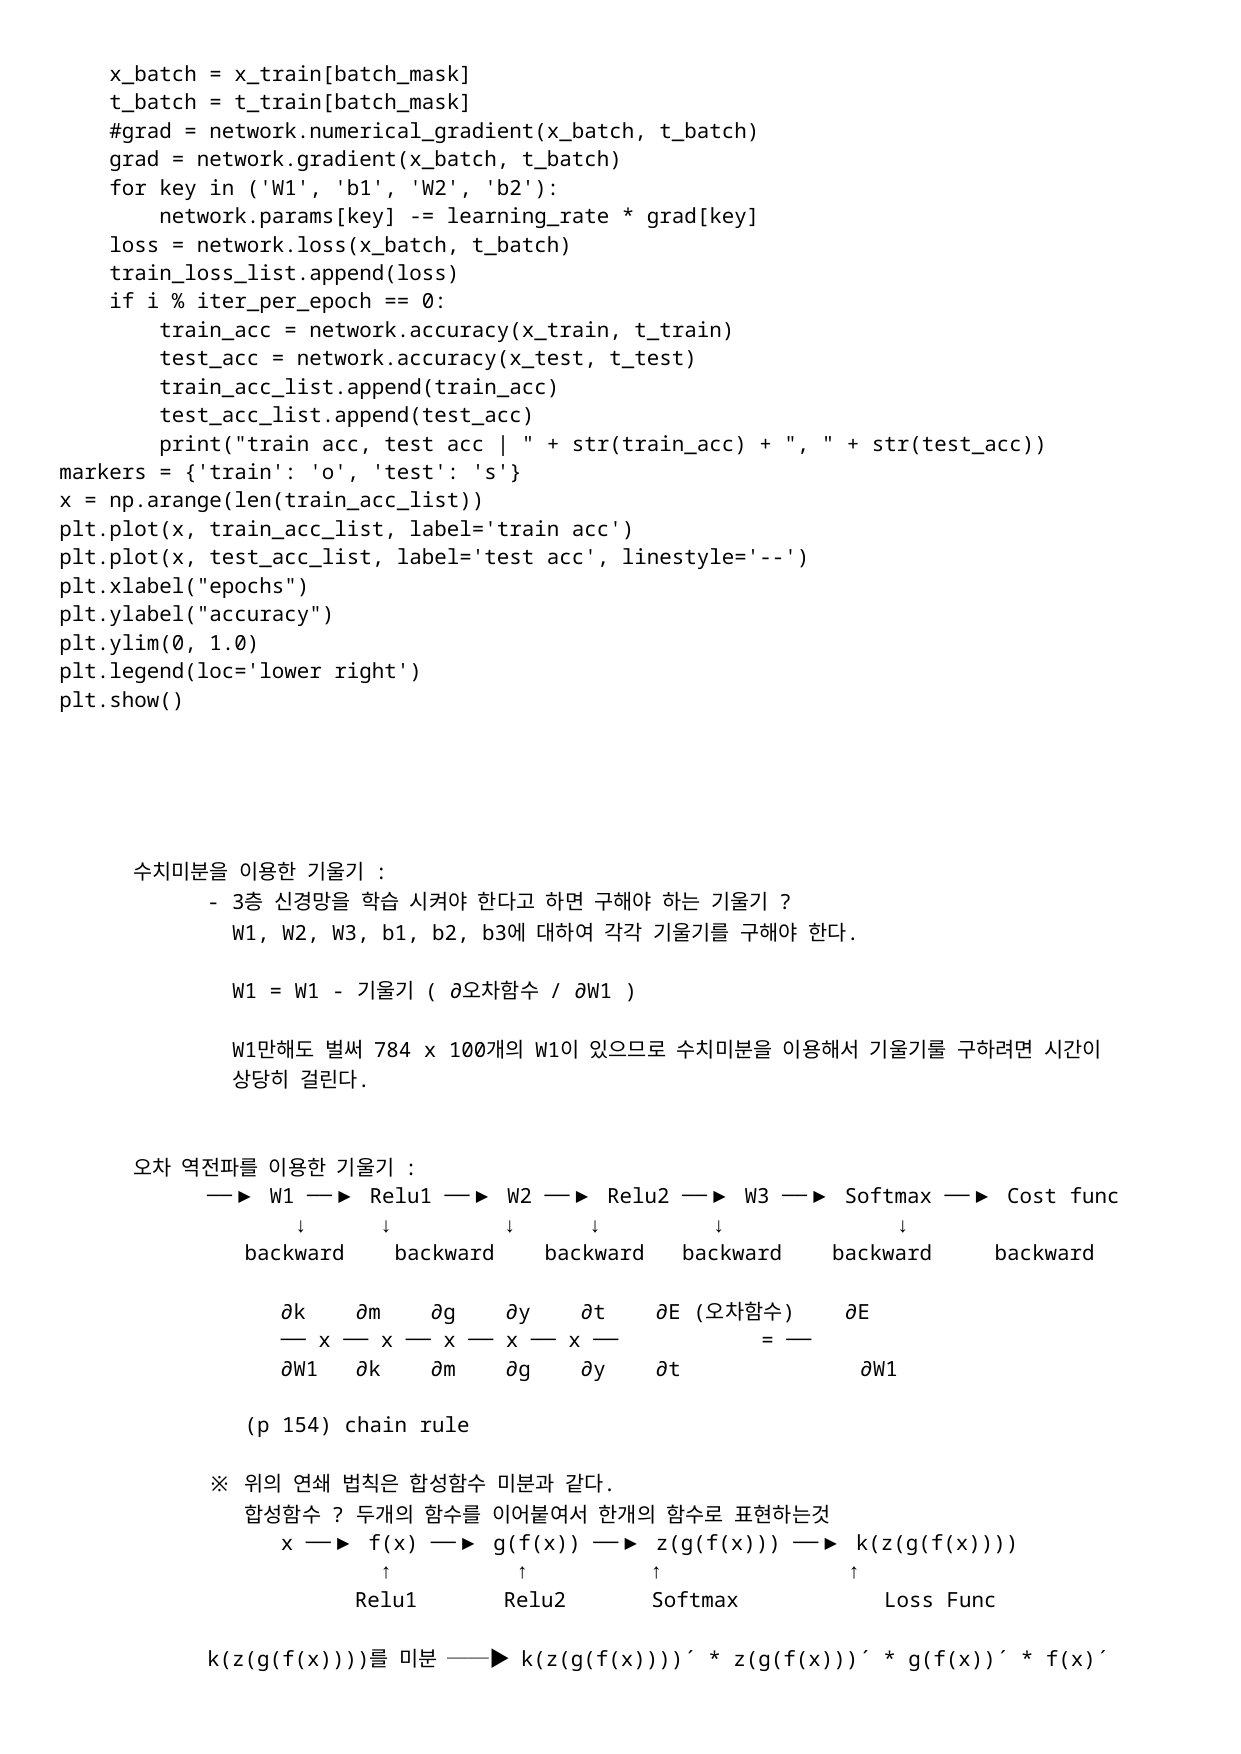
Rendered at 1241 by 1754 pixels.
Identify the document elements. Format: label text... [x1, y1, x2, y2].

text x = np.arange(len(train_acc_list)) [59, 486, 1181, 514]
text W1, W2, W3, b1, b2, b3에 대하여 각각 기울기를 구해야 한다. [59, 916, 1181, 946]
text x ──▶ f(x) ──▶ g(f(x)) ──▶ z(g(f(x))) ──▶ k(z(g(f(x)))) [59, 1528, 1181, 1557]
text W1 = W1 - 기울기 ( ∂오차함수 / ∂W1 ) [59, 975, 1181, 1005]
text t_batch = t_train[batch_mask] [59, 87, 1181, 116]
text k(z(g(f(x))))를 미분 ──▶ k(z(g(f(x))))´ * z(g(f(x)))´ * g(f(x))´ * f(x)´ [59, 1642, 1181, 1672]
text test_acc_list.append(test_acc) [59, 400, 1181, 429]
text plt.plot(x, train_acc_list, label='train acc') [59, 514, 1181, 542]
text ──▶ W1 ──▶ Relu1 ──▶ W2 ──▶ Relu2 ──▶ W3 ──▶ Softmax ──▶ Cost func [59, 1181, 1181, 1210]
text plt.plot(x, test_acc_list, label='test acc', linestyle='--') [59, 542, 1181, 571]
text loss = network.loss(x_batch, t_batch) [59, 230, 1181, 258]
text backward backward backward backward backward backward [59, 1238, 1181, 1267]
text plt.ylabel("accuracy") [59, 599, 1181, 628]
text ↑ ↑ ↑ ↑ [59, 1557, 1181, 1585]
text plt.ylim(0, 1.0) [59, 628, 1181, 656]
text ※ 위의 연쇄 법칙은 합성함수 미분과 같다. [59, 1467, 1181, 1498]
text ↓ ↓ ↓ ↓ ↓ ↓ [59, 1210, 1181, 1238]
text train_acc = network.accuracy(x_train, t_train) [59, 315, 1181, 343]
text train_acc_list.append(train_acc) [59, 372, 1181, 400]
text (p 154) chain rule [59, 1411, 1181, 1439]
text ── x ── x ── x ── x ── x ── = ── [59, 1325, 1181, 1354]
text - 3층 신경망을 학습 시켜야 한다고 하면 구해야 하는 기울기 ? [59, 886, 1181, 916]
text train_loss_list.append(loss) [59, 258, 1181, 287]
text print("train acc, test acc | " + str(train_acc) + ", " + str(test_acc)) [59, 429, 1181, 457]
text #grad = network.numerical_gradient(x_batch, t_batch) [59, 116, 1181, 144]
text markers = {'train': 'o', 'test': 's'} [59, 457, 1181, 486]
text x_batch = x_train[batch_mask] [59, 59, 1181, 87]
text 오차 역전파를 이용한 기울기 : [59, 1151, 1181, 1181]
text 상당히 걸린다. [59, 1064, 1181, 1094]
text ∂W1 ∂k ∂m ∂g ∂y ∂t ∂W1 [59, 1354, 1181, 1382]
text grad = network.gradient(x_batch, t_batch) [59, 144, 1181, 173]
text plt.legend(loc='lower right') [59, 656, 1181, 685]
text plt.xlabel("epochs") [59, 571, 1181, 599]
text W1만해도 벌써 784 x 100개의 W1이 있으므로 수치미분을 이용해서 기울기룰 구하려면 시간이 [59, 1033, 1181, 1064]
text ∂k ∂m ∂g ∂y ∂t ∂E (오차함수) ∂E [59, 1295, 1181, 1325]
text Relu1 Relu2 Softmax Loss Func [59, 1585, 1181, 1613]
text 합성함수 ? 두개의 함수를 이어붙여서 한개의 함수로 표현하는것 [59, 1498, 1181, 1528]
text for key in ('W1', 'b1', 'W2', 'b2'): [59, 173, 1181, 201]
text plt.show() [59, 685, 1181, 713]
text test_acc = network.accuracy(x_test, t_test) [59, 343, 1181, 372]
text if i % iter_per_epoch == 0: [59, 287, 1181, 315]
text network.params[key] -= learning_rate * grad[key] [59, 201, 1181, 230]
text 수치미분을 이용한 기울기 : [59, 855, 1181, 886]
